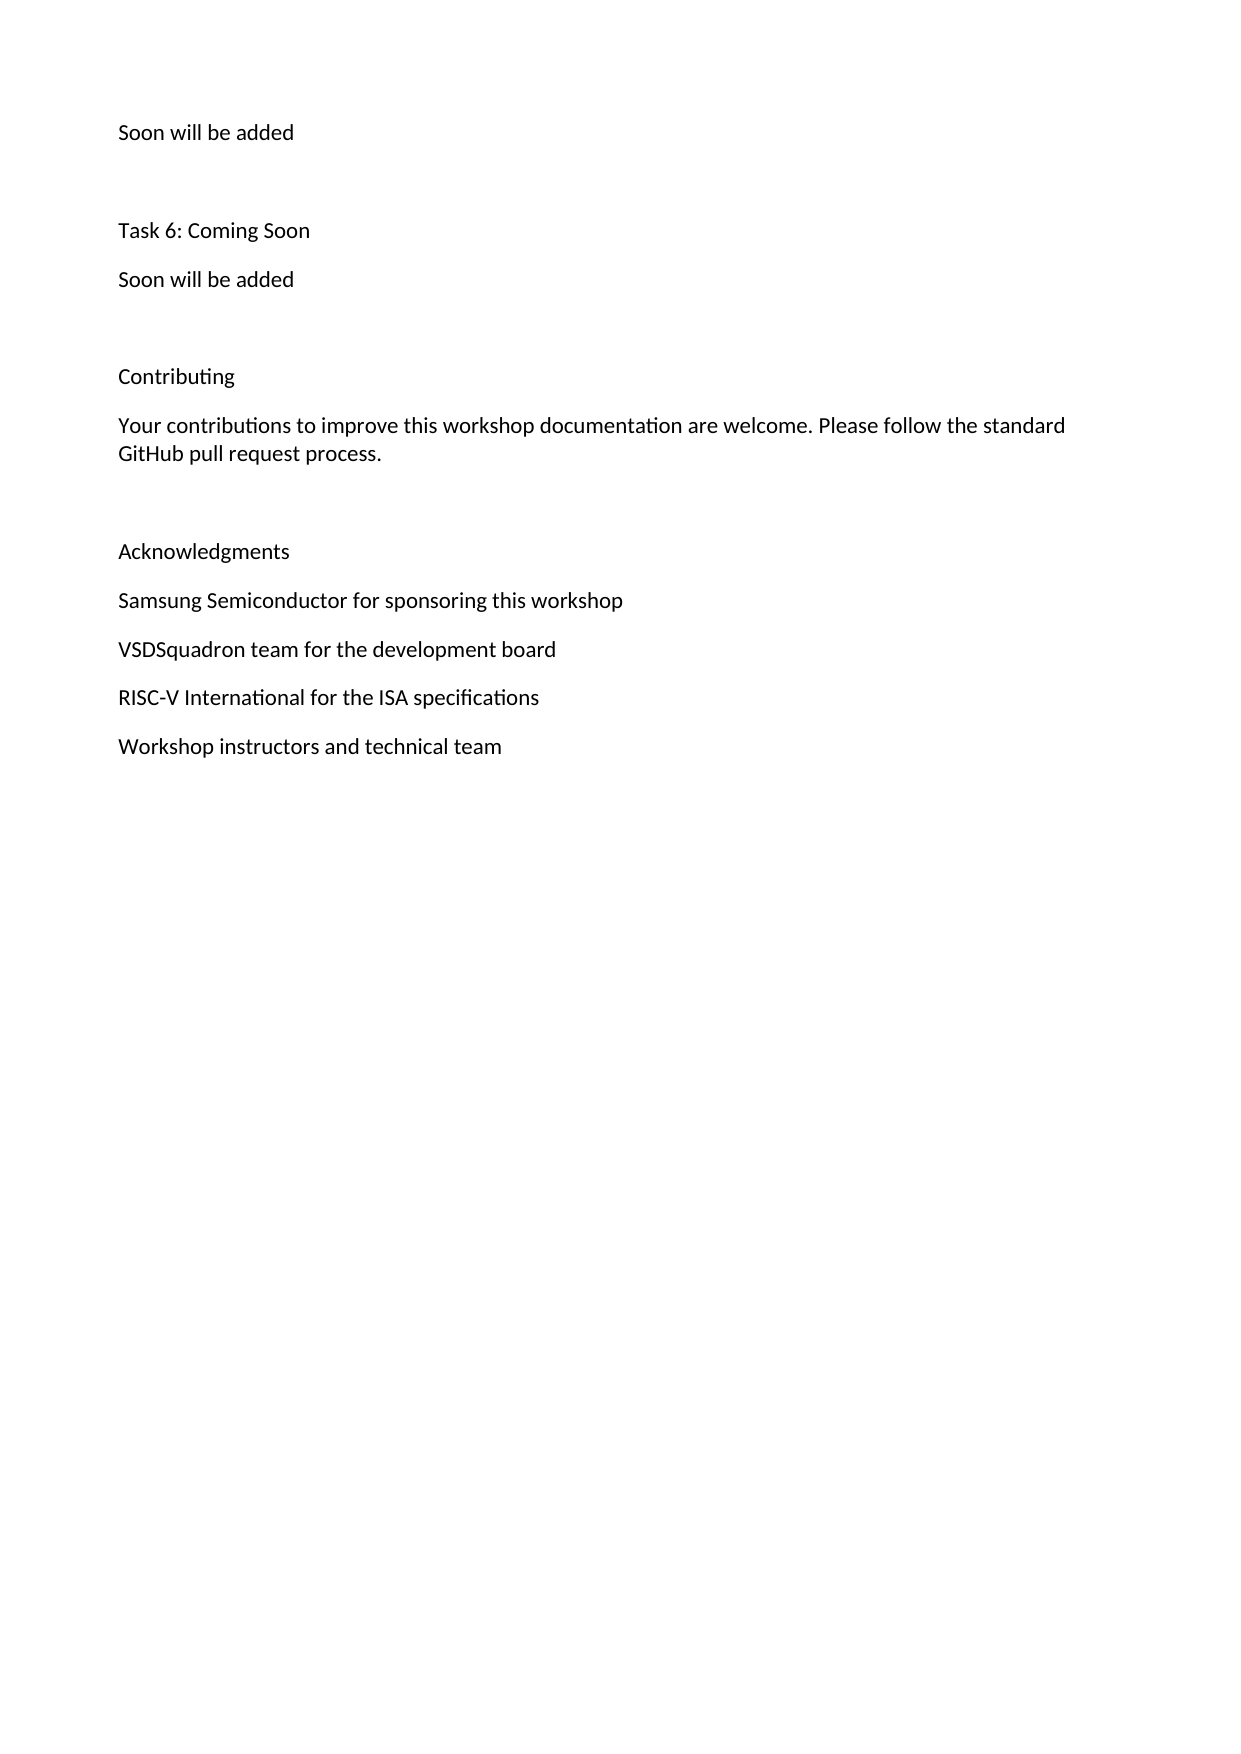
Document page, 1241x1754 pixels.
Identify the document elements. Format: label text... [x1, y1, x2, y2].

text VSDSquadron team for the development board [118, 635, 1122, 663]
text Your contributions to improve this workshop documentation are welcome. Please follow the standard GitHub pull request process. [118, 411, 1122, 467]
text Samsung Semiconductor for sponsoring this workshop [118, 586, 1122, 614]
text Contributing [118, 362, 1122, 390]
text Workshop instructors and technical team [118, 732, 1122, 760]
text Acknowledgments [118, 537, 1122, 565]
text Soon will be added [118, 118, 1122, 146]
text RISC-V International for the ISA specifications [118, 683, 1122, 712]
text Task 6: Coming Soon [118, 216, 1122, 244]
text Soon will be added [118, 265, 1122, 293]
